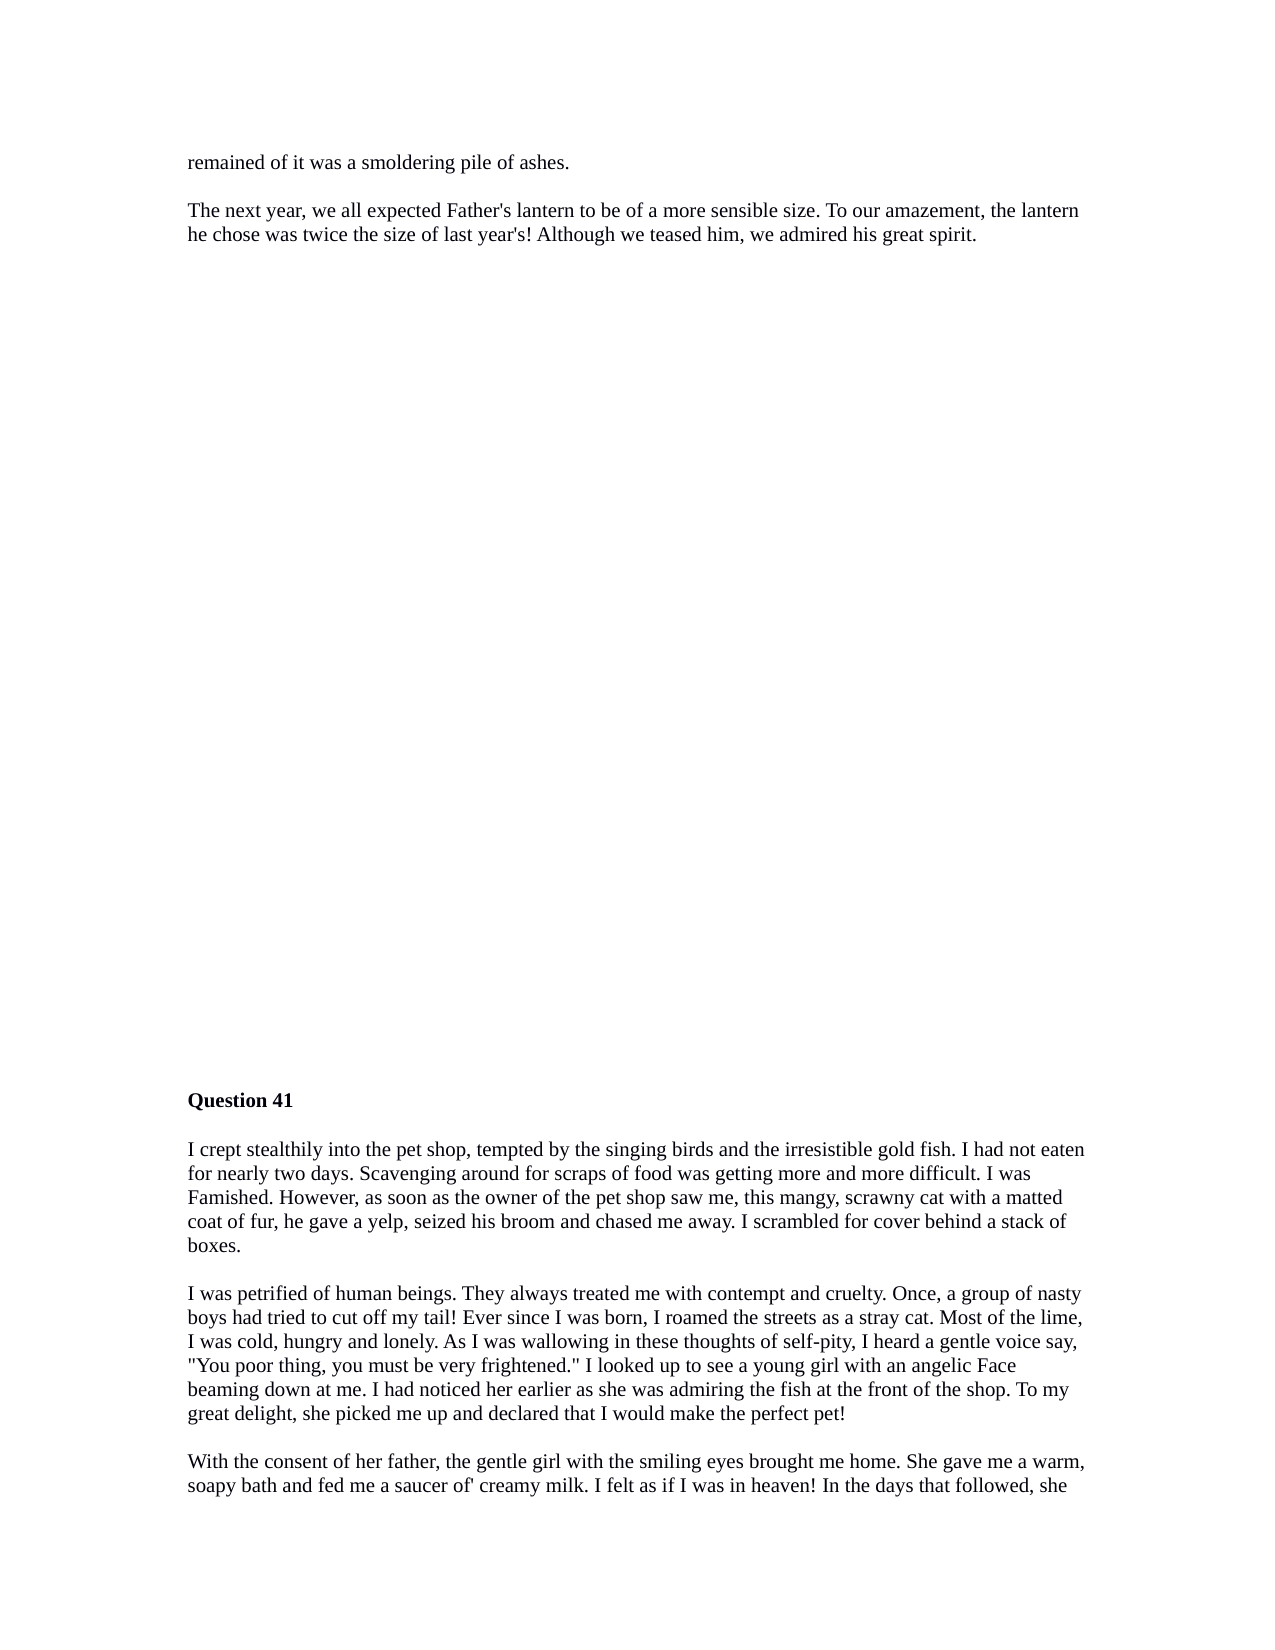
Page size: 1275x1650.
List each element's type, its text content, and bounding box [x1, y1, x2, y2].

text I was petrified of human beings. They always treated me with contempt and cruelty. Once, a group of nasty boys had tried to cut off my tail! Ever since I was born, I roamed the streets as a stray cat. Most of the lime, I was cold, hungry and lonely. As I was wallowing in these thoughts of self-pity, I heard a gentle voice say, "You poor thing, you must be very frightened." I looked up to see a young girl with an angelic Face beaming down at me. I had noticed her earlier as she was admiring the fish at the front of the shop. To my great delight, she picked me up and declared that I would make the perfect pet! [187, 1281, 1087, 1425]
text Question 41 [187, 1088, 1087, 1112]
text remained of it was a smoldering pile of ashes. [187, 150, 1087, 174]
text The next year, we all expected Father's lantern to be of a more sensible size. To our amazement, the lantern he chose was twice the size of last year's! Although we teased him, we admired his great spirit. [187, 198, 1087, 246]
text I crept stealthily into the pet shop, tempted by the singing birds and the irresistible gold fish. I had not eaten for nearly two days. Scavenging around for scraps of food was getting more and more difficult. I was Famished. However, as soon as the owner of the pet shop saw me, this mangy, scrawny cat with a matted coat of fur, he gave a yelp, seized his broom and chased me away. I scrambled for cover behind a stack of boxes. [187, 1137, 1087, 1257]
text With the consent of her father, the gentle girl with the smiling eyes brought me home. She gave me a warm, soapy bath and fed me a saucer of' creamy milk. I felt as if I was in heaven! In the days that followed, she [187, 1449, 1087, 1497]
